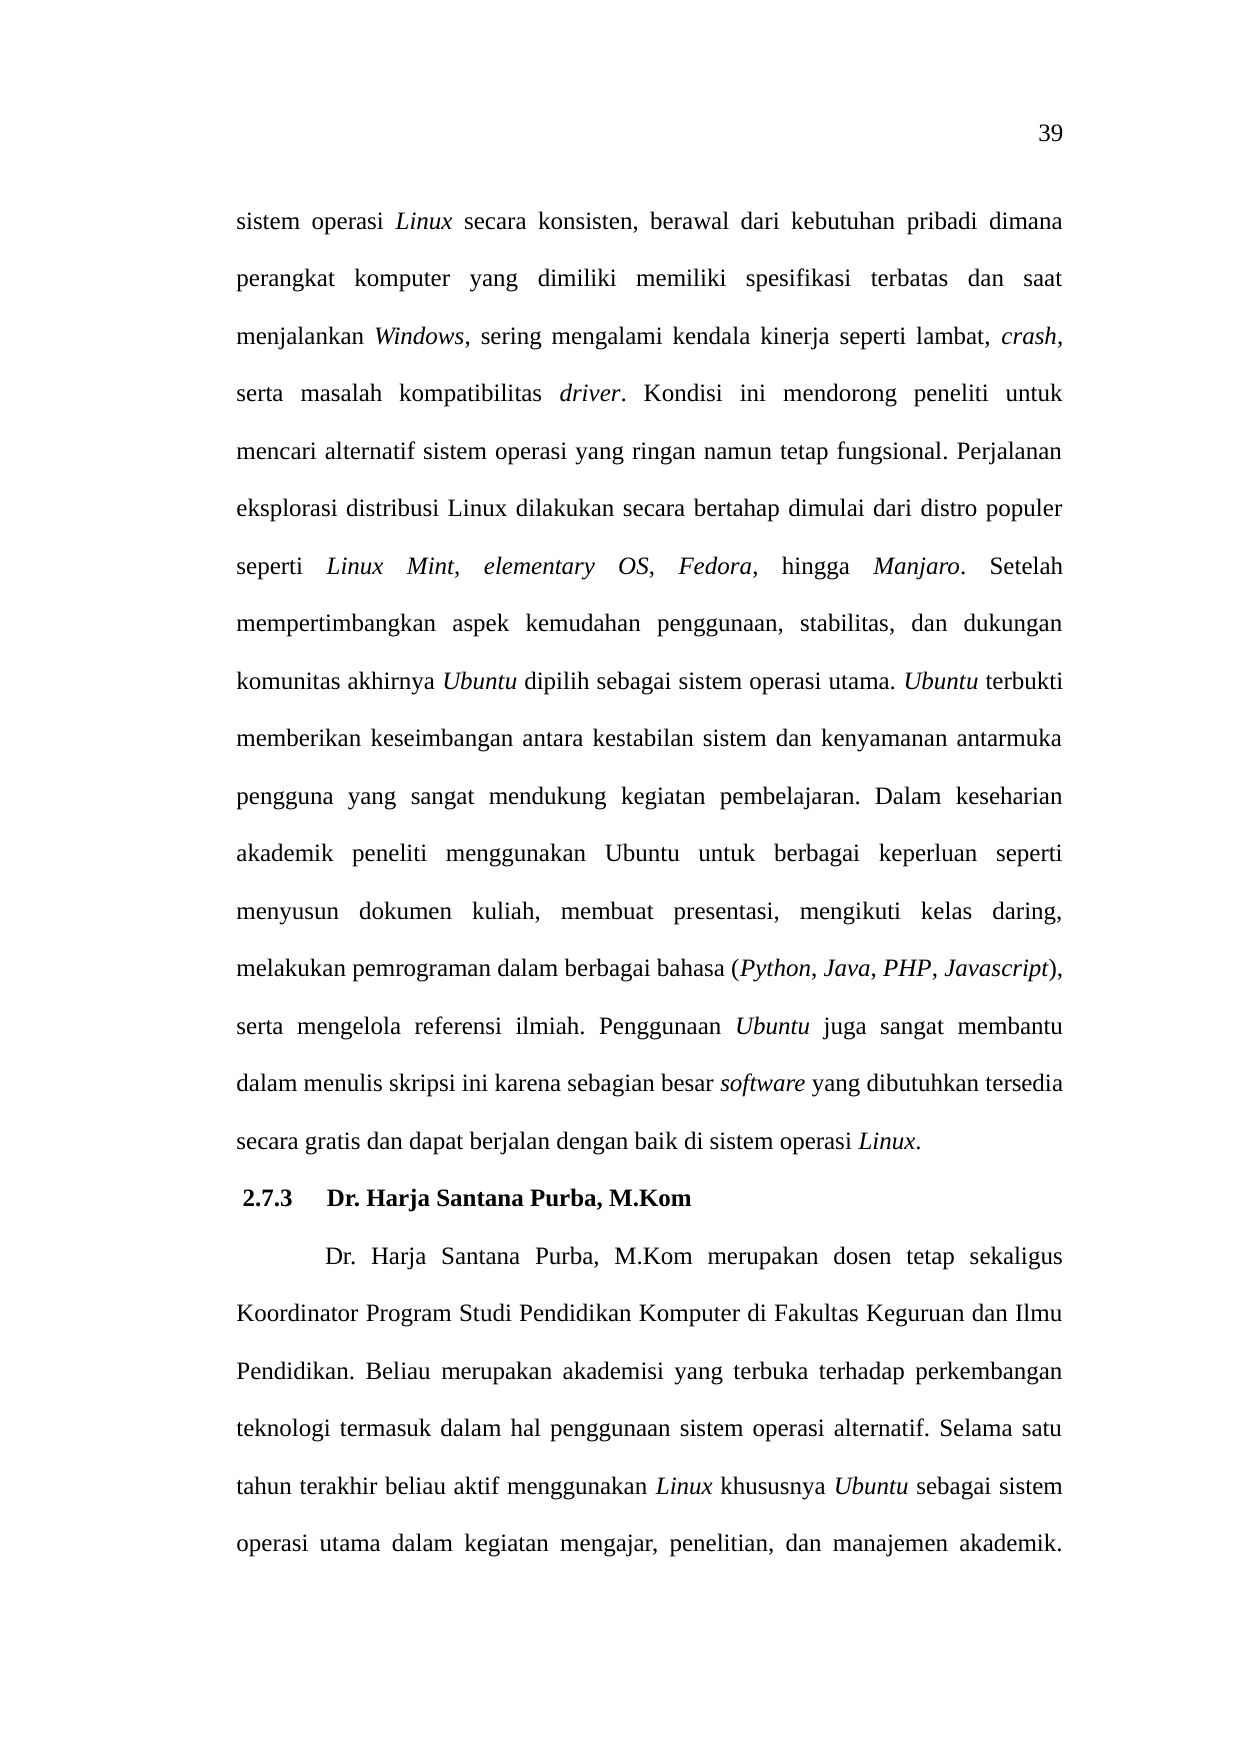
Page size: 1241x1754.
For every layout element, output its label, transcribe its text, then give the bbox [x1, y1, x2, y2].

text Dr. Harja Santana Purba, M.Kom merupakan dosen tetap sekaligus Koordinator Program Studi Pendidikan Komputer di Fakultas Keguruan dan Ilmu Pendidikan. Beliau merupakan akademisi yang terbuka terhadap perkembangan teknologi termasuk dalam hal penggunaan sistem operasi alternatif. Selama satu tahun terakhir beliau aktif menggunakan Linux khususnya Ubuntu sebagai sistem operasi utama dalam kegiatan mengajar, penelitian, dan manajemen akademik. [236, 1241, 1063, 1557]
subtitle Dr. Harja Santana Purba, M.Kom [236, 1183, 1063, 1212]
text sistem operasi Linux secara konsisten, berawal dari kebutuhan pribadi dimana perangkat komputer yang dimiliki memiliki spesifikasi terbatas dan saat menjalankan Windows, sering mengalami kendala kinerja seperti lambat, crash, serta masalah kompatibilitas driver. Kondisi ini mendorong peneliti untuk mencari alternatif sistem operasi yang ringan namun tetap fungsional. Perjalanan eksplorasi distribusi Linux dilakukan secara bertahap dimulai dari distro populer seperti Linux Mint, elementary OS, Fedora, hingga Manjaro. Setelah mempertimbangkan aspek kemudahan penggunaan, stabilitas, dan dukungan komunitas akhirnya Ubuntu dipilih sebagai sistem operasi utama. Ubuntu terbukti memberikan keseimbangan antara kestabilan sistem dan kenyamanan antarmuka pengguna yang sangat mendukung kegiatan pembelajaran. Dalam keseharian akademik peneliti menggunakan Ubuntu untuk berbagai keperluan seperti menyusun dokumen kuliah, membuat presentasi, mengikuti kelas daring, melakukan pemrograman dalam berbagai bahasa (Python, Java, PHP, Javascript), serta mengelola referensi ilmiah. Penggunaan Ubuntu juga sangat membantu dalam menulis skripsi ini karena sebagian besar software yang dibutuhkan tersedia secara gratis dan dapat berjalan dengan baik di sistem operasi Linux. [236, 206, 1063, 1155]
